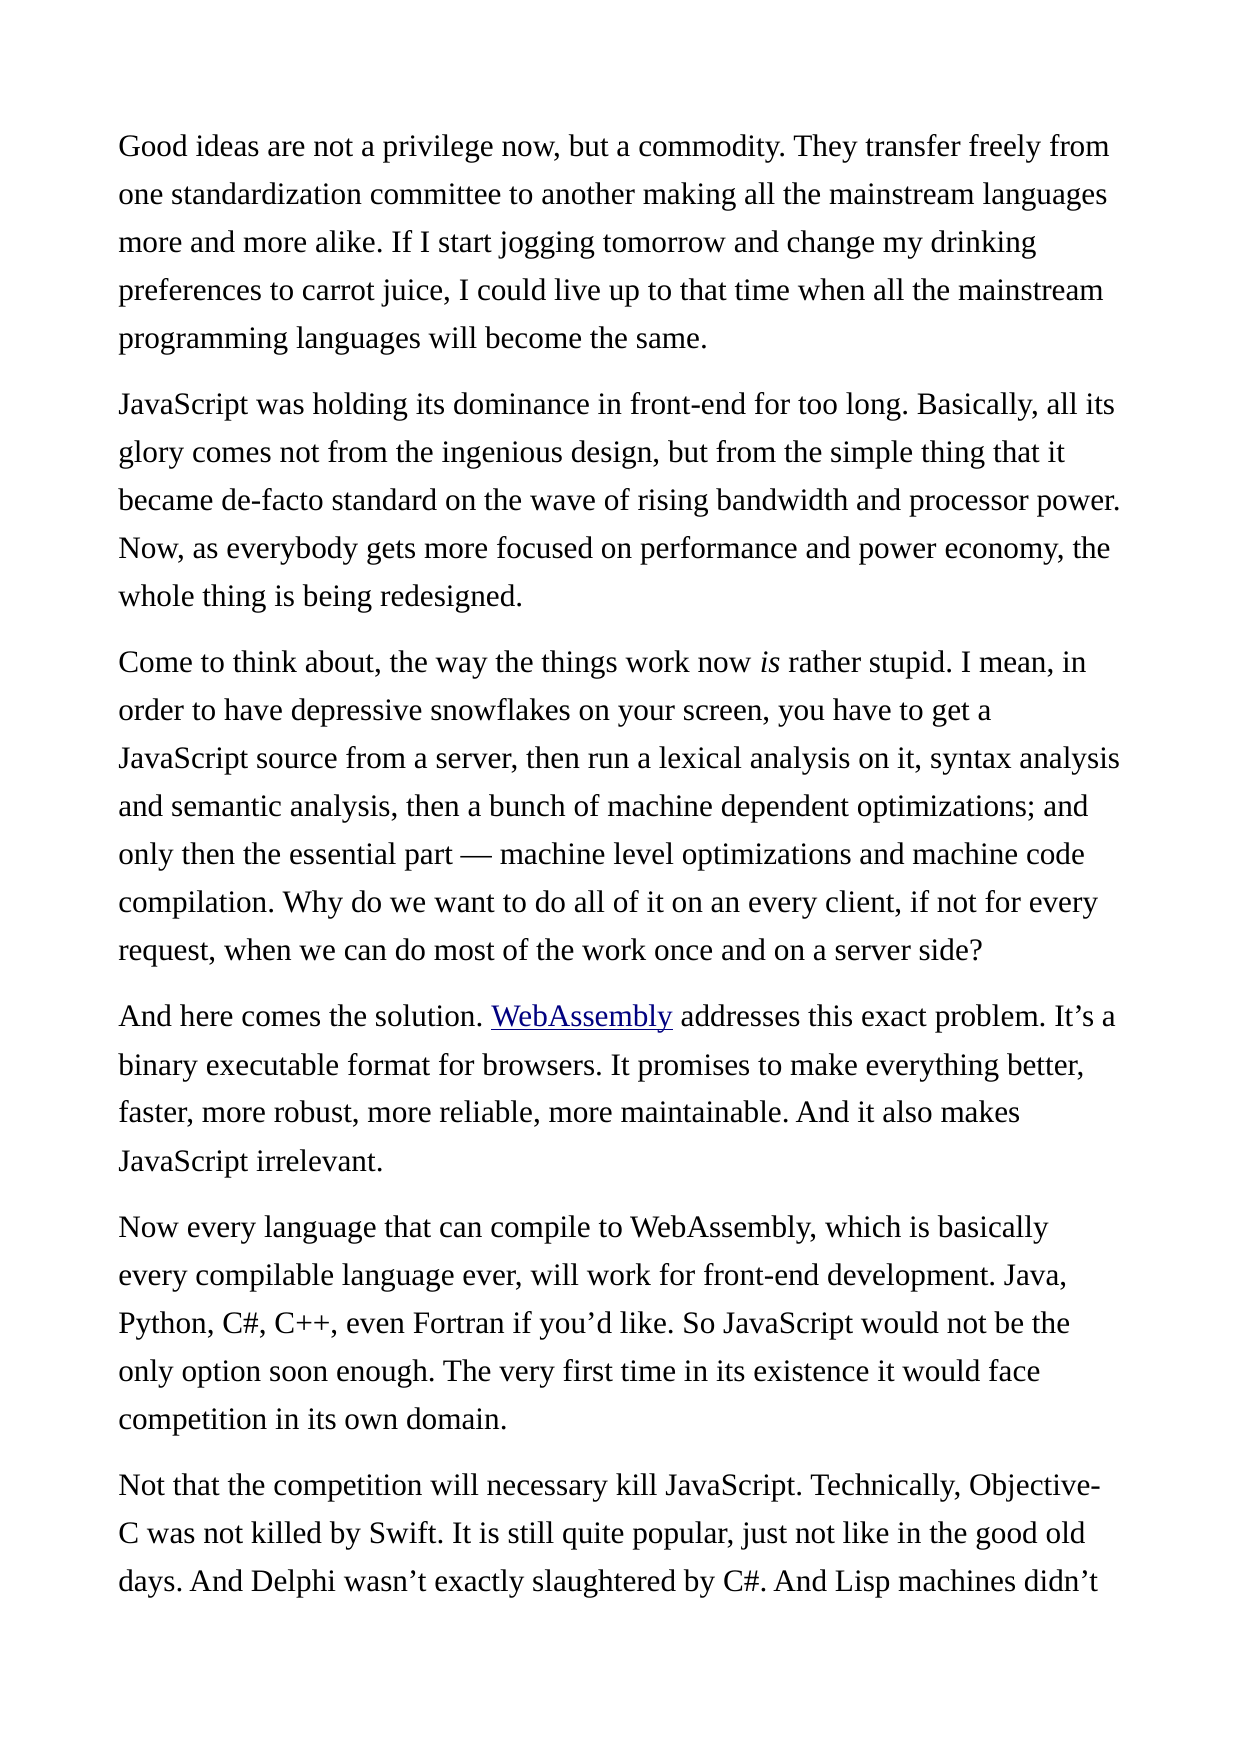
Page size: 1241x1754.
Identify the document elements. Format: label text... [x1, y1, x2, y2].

text Good ideas are not a privilege now, but a commodity. They transfer freely from one standardization committee to another making all the mainstream languages more and more alike. If I start jogging tomorrow and change my drinking preferences to carrot juice, I could live up to that time when all the mainstream programming languages will become the same. [118, 118, 1122, 358]
text And here comes the solution. WebAssembly addresses this exact problem. It’s a binary executable format for browsers. It promises to make everything better, faster, more robust, more reliable, more maintainable. And it also makes JavaScript irrelevant. [118, 988, 1122, 1181]
text JavaScript was holding its dominance in front-end for too long. Basically, all its glory comes not from the ingenious design, but from the simple thing that it became de-facto standard on the wave of rising bandwidth and processor power. Now, as everybody gets more focused on performance and power economy, the whole thing is being redesigned. [118, 376, 1122, 616]
text Not that the competition will necessary kill JavaScript. Technically, Objective-C was not killed by Swift. It is still quite popular, just not like in the good old days. And Delphi wasn’t exactly slaughtered by C#. And Lisp machines didn’t [118, 1457, 1122, 1601]
text Now every language that can compile to WebAssembly, which is basically every compilable language ever, will work for front-end development. Java, Python, C#, C++, even Fortran if you’d like. So JavaScript would not be the only option soon enough. The very first time in its existence it would face competition in its own domain. [118, 1199, 1122, 1439]
text Come to think about, the way the things work now is rather stupid. I mean, in order to have depressive snowflakes on your screen, you have to get a JavaScript source from a server, then run a lexical analysis on it, syntax analysis and semantic analysis, then a bunch of machine dependent optimizations; and only then the essential part — machine level optimizations and machine code compilation. Why do we want to do all of it on an every client, if not for every request, when we can do most of the work once and on a server side? [118, 634, 1122, 971]
